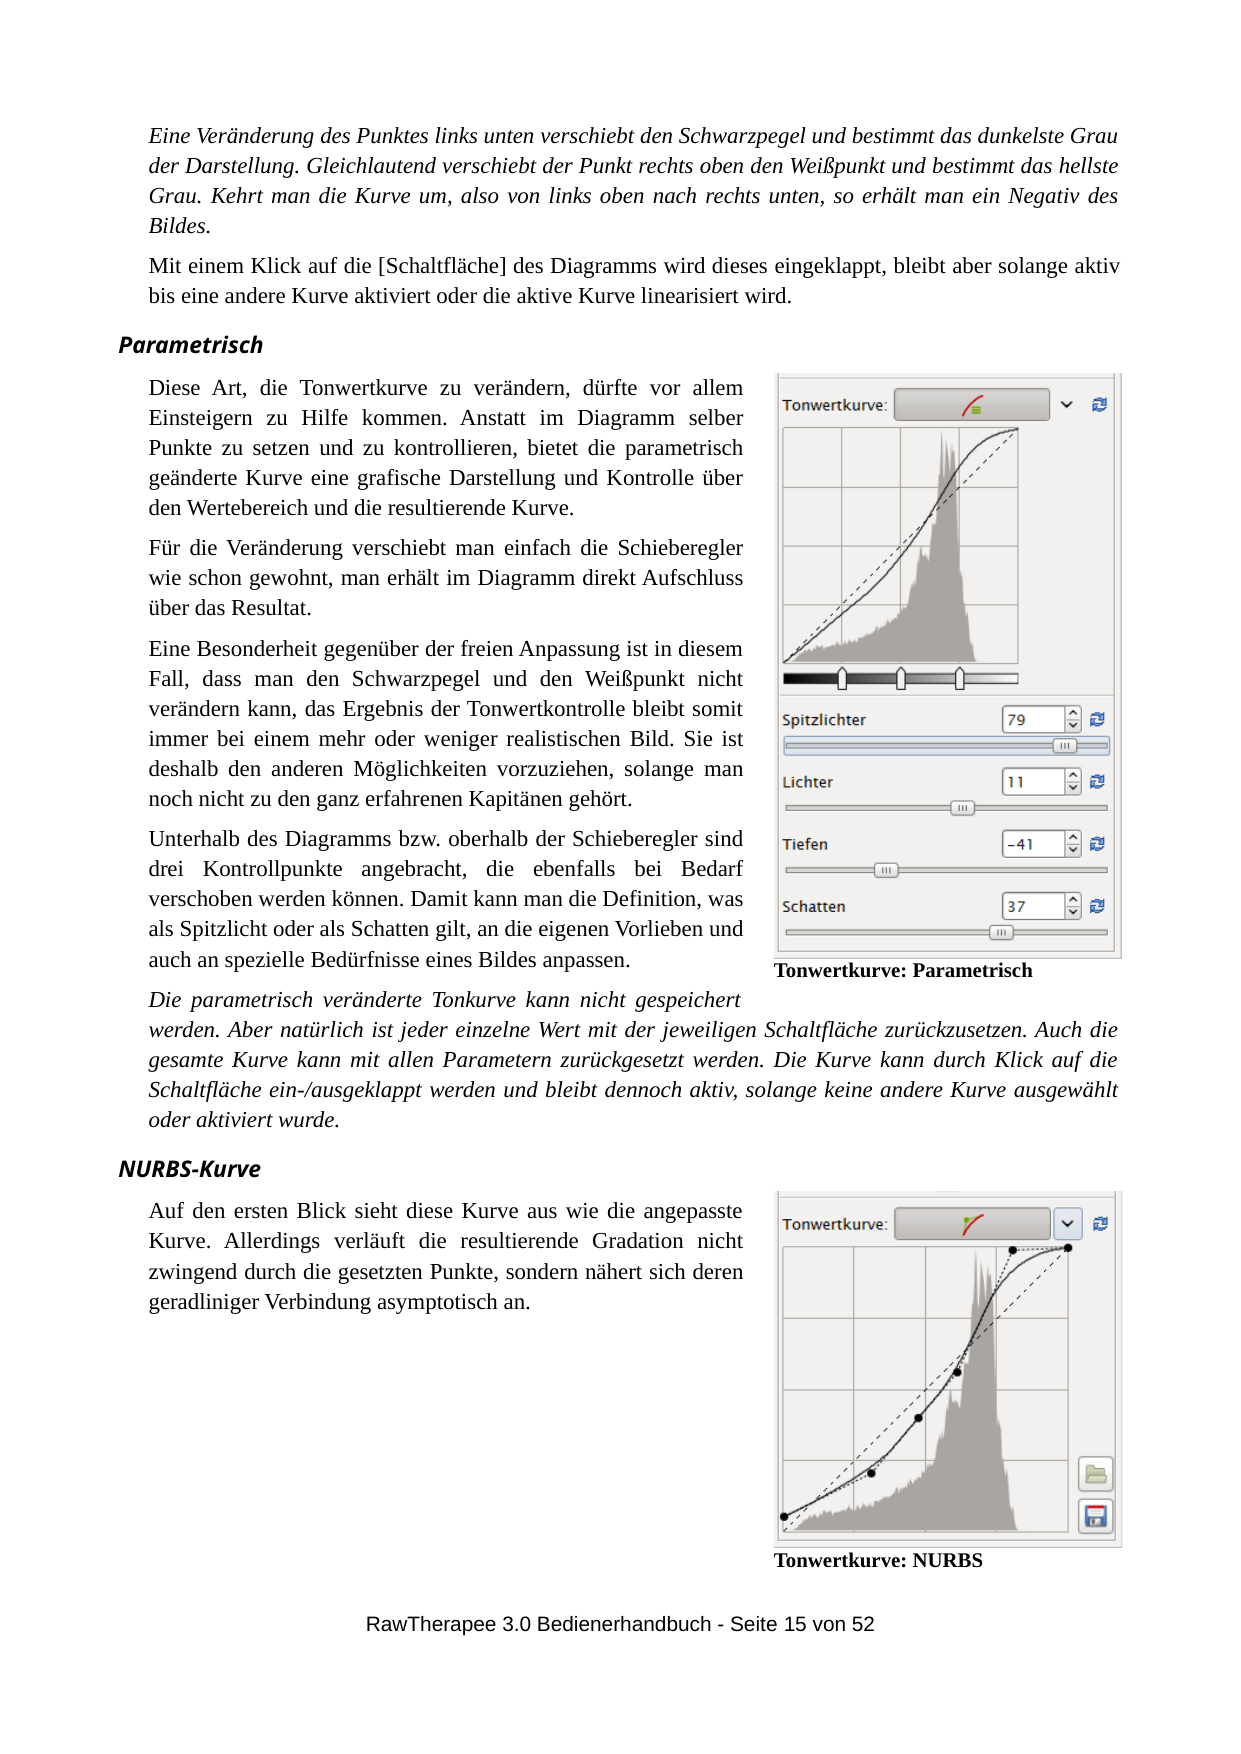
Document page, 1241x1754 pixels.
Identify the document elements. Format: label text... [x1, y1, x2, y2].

subtitle NURBS-Kurve [118, 1152, 1122, 1184]
text Unterhalb des Diagramms bzw. oberhalb der Schieberegler sind drei Kontrollpunkte angebracht, die ebenfalls bei Bedarf verschoben werden können. Damit kann man die Definition, was als Spitzlicht oder als Schatten gilt, an die eigenen Vorlieben und auch an spezielle Bedürfnisse eines Bildes anpassen. [148, 821, 774, 972]
text Für die Veränderung verschiebt man einfach die Schieberegler wie schon gewohnt, man erhält im Diagramm direkt Aufschluss über das Resultat. [148, 531, 773, 621]
text Tonwertkurve: Parametrisch [774, 959, 1122, 982]
text Eine Besonderheit gegenüber der freien Anpassung ist in diesem Fall, dass man den Schwarzpegel und den Weißpunkt nicht verändern kann, das Ergebnis der Tonwertkontrolle bleibt somit immer bei einem mehr oder weniger realistischen Bild. Sie ist deshalb den anderen Möglichkeiten vorzuziehen, solange man noch nicht zu den ganz erfahrenen Kapitänen gehört. [148, 631, 773, 811]
text Eine Veränderung des Punktes links unten verschiebt den Schwarzpegel und bestimmt das dunkelste Grau der Darstellung. Gleichlautend verschiebt der Punkt rechts oben den Weißpunkt und bestimmt das hellste Grau. Kehrt man die Kurve um, also von links oben nach rechts unten, so erhält man ein Negativ des Bildes. [148, 118, 1122, 238]
text Tonwertkurve: NURBS [774, 1548, 1122, 1572]
text Mit einem Klick auf die [Schaltfläche] des Diagramms wird dieses eingeklappt, bleibt aber solange aktiv bis eine andere Kurve aktiviert oder die aktive Kurve linearisiert wird. [148, 248, 1122, 309]
text Auf den ersten Blick sieht diese Kurve aus wie die angepasste Kurve. Allerdings verläuft die resultierende Gradation nicht zwingend durch die gesetzten Punkte, sondern nähert sich deren geradliniger Verbindung asymptotisch an. [148, 1194, 773, 1314]
text Diese Art, die Tonwertkurve zu verändern, dürfte vor allem Einsteigern zu Hilfe kommen. Anstatt im Diagramm selber Punkte zu setzen und zu kontrollieren, bietet die parametrisch geänderte Kurve eine grafische Darstellung und Kontrolle über den Wertebereich und die resultierende Kurve. [148, 370, 1122, 521]
text Die parametrisch veränderte Tonkurve kann nicht gespeichert werden. Aber natürlich ist jeder einzelne Wert mit der jeweiligen Schaltfläche zurückzusetzen. Auch die gesamte Kurve kann mit allen Parametern zurückgesetzt werden. Die Kurve kann durch Klick auf die Schaltfläche ein-/ausgeklappt werden und bleibt dennoch aktiv, solange keine andere Kurve ausgewählt oder aktiviert wurde. [148, 982, 1122, 1132]
picture [773, 1191, 1123, 1548]
picture [773, 373, 1122, 959]
subtitle Parametrisch [118, 329, 1122, 360]
